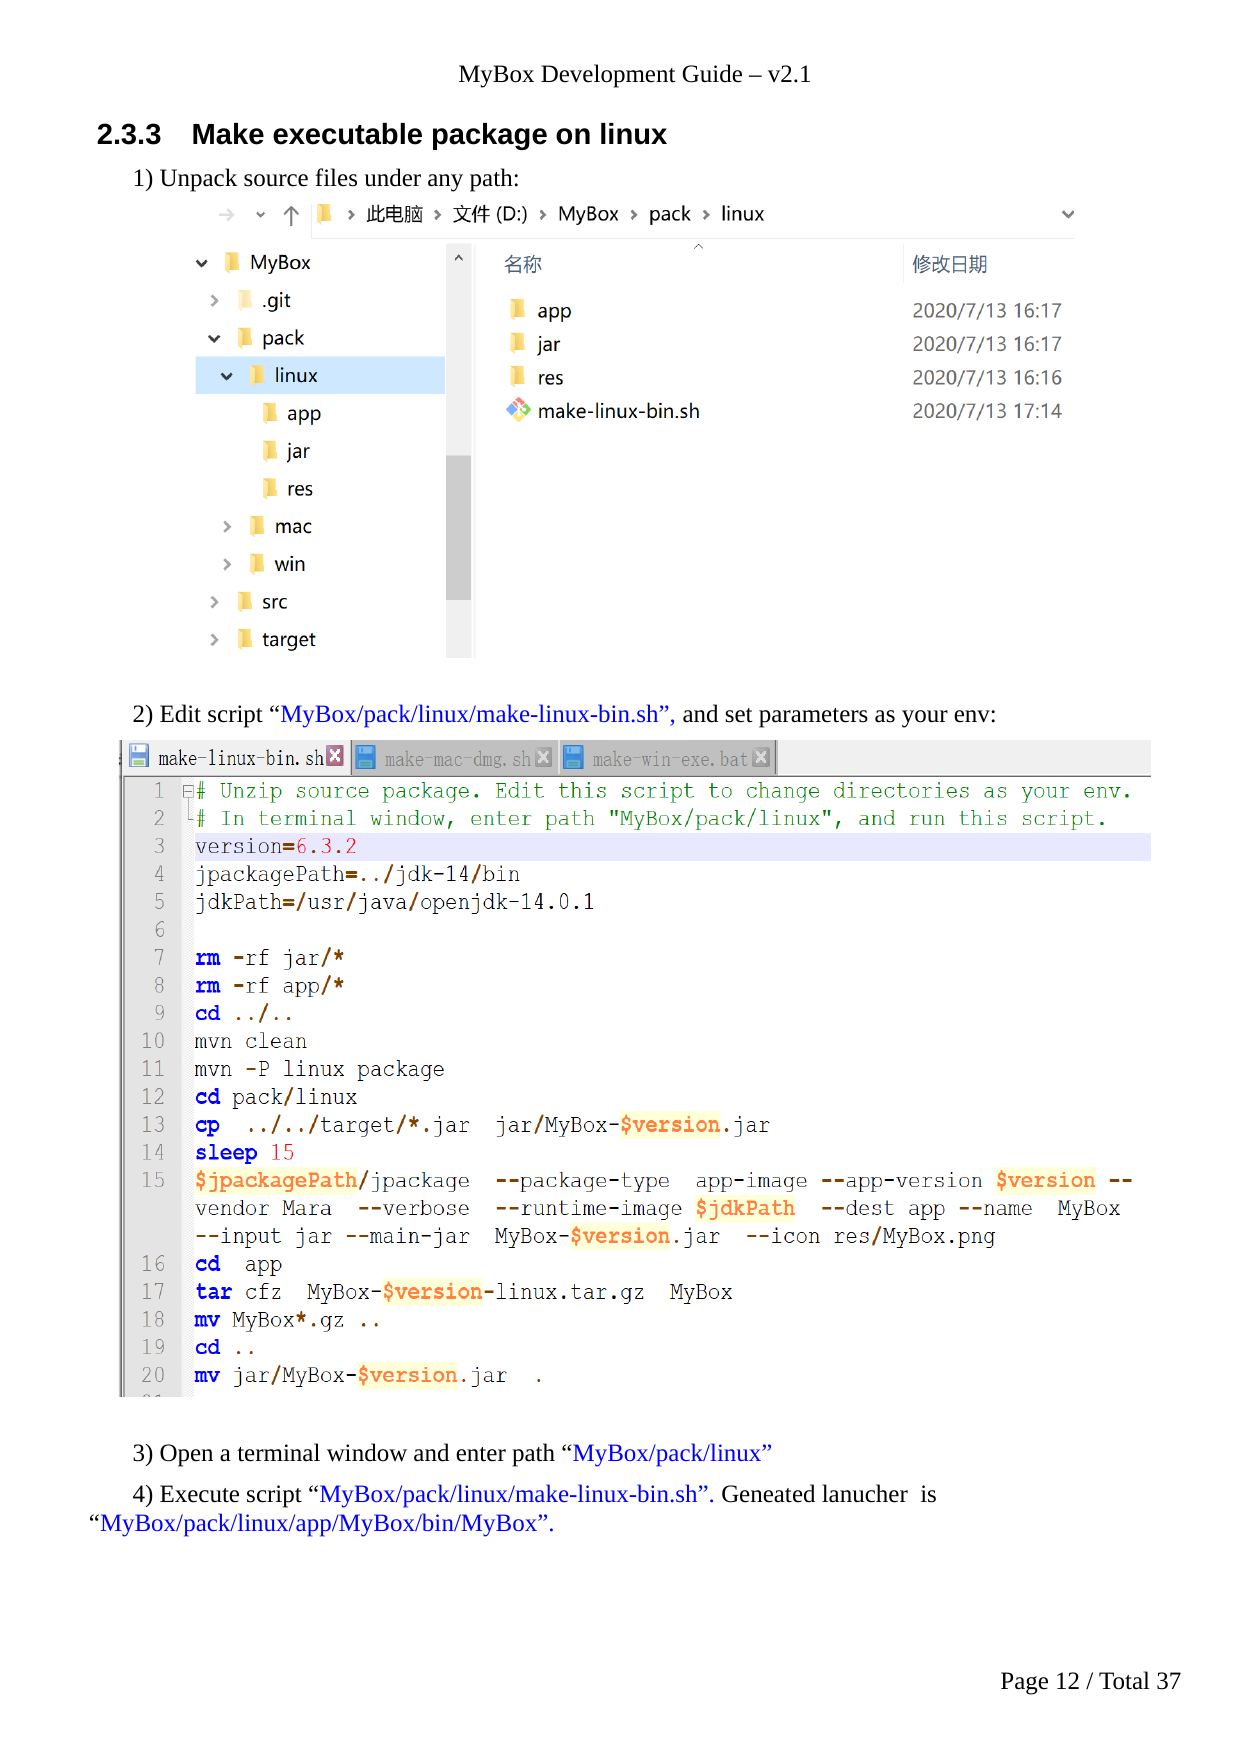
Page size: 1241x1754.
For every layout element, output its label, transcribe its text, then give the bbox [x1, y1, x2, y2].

text 2) Edit script “MyBox/pack/linux/make-linux-bin.sh”, and set parameters as your env: [88, 699, 1181, 727]
text 3) Open a terminal window and enter path “MyBox/pack/linux” [88, 1438, 1181, 1467]
text 1) Unpack source files under any path: [88, 163, 1181, 192]
subtitle Make executable package on linux [88, 117, 1181, 151]
text 4) Execute script “MyBox/pack/linux/make-linux-bin.sh”. Geneated lanucher is “MyBox/pack/linux/app/MyBox/bin/MyBox”. [88, 1479, 1181, 1537]
